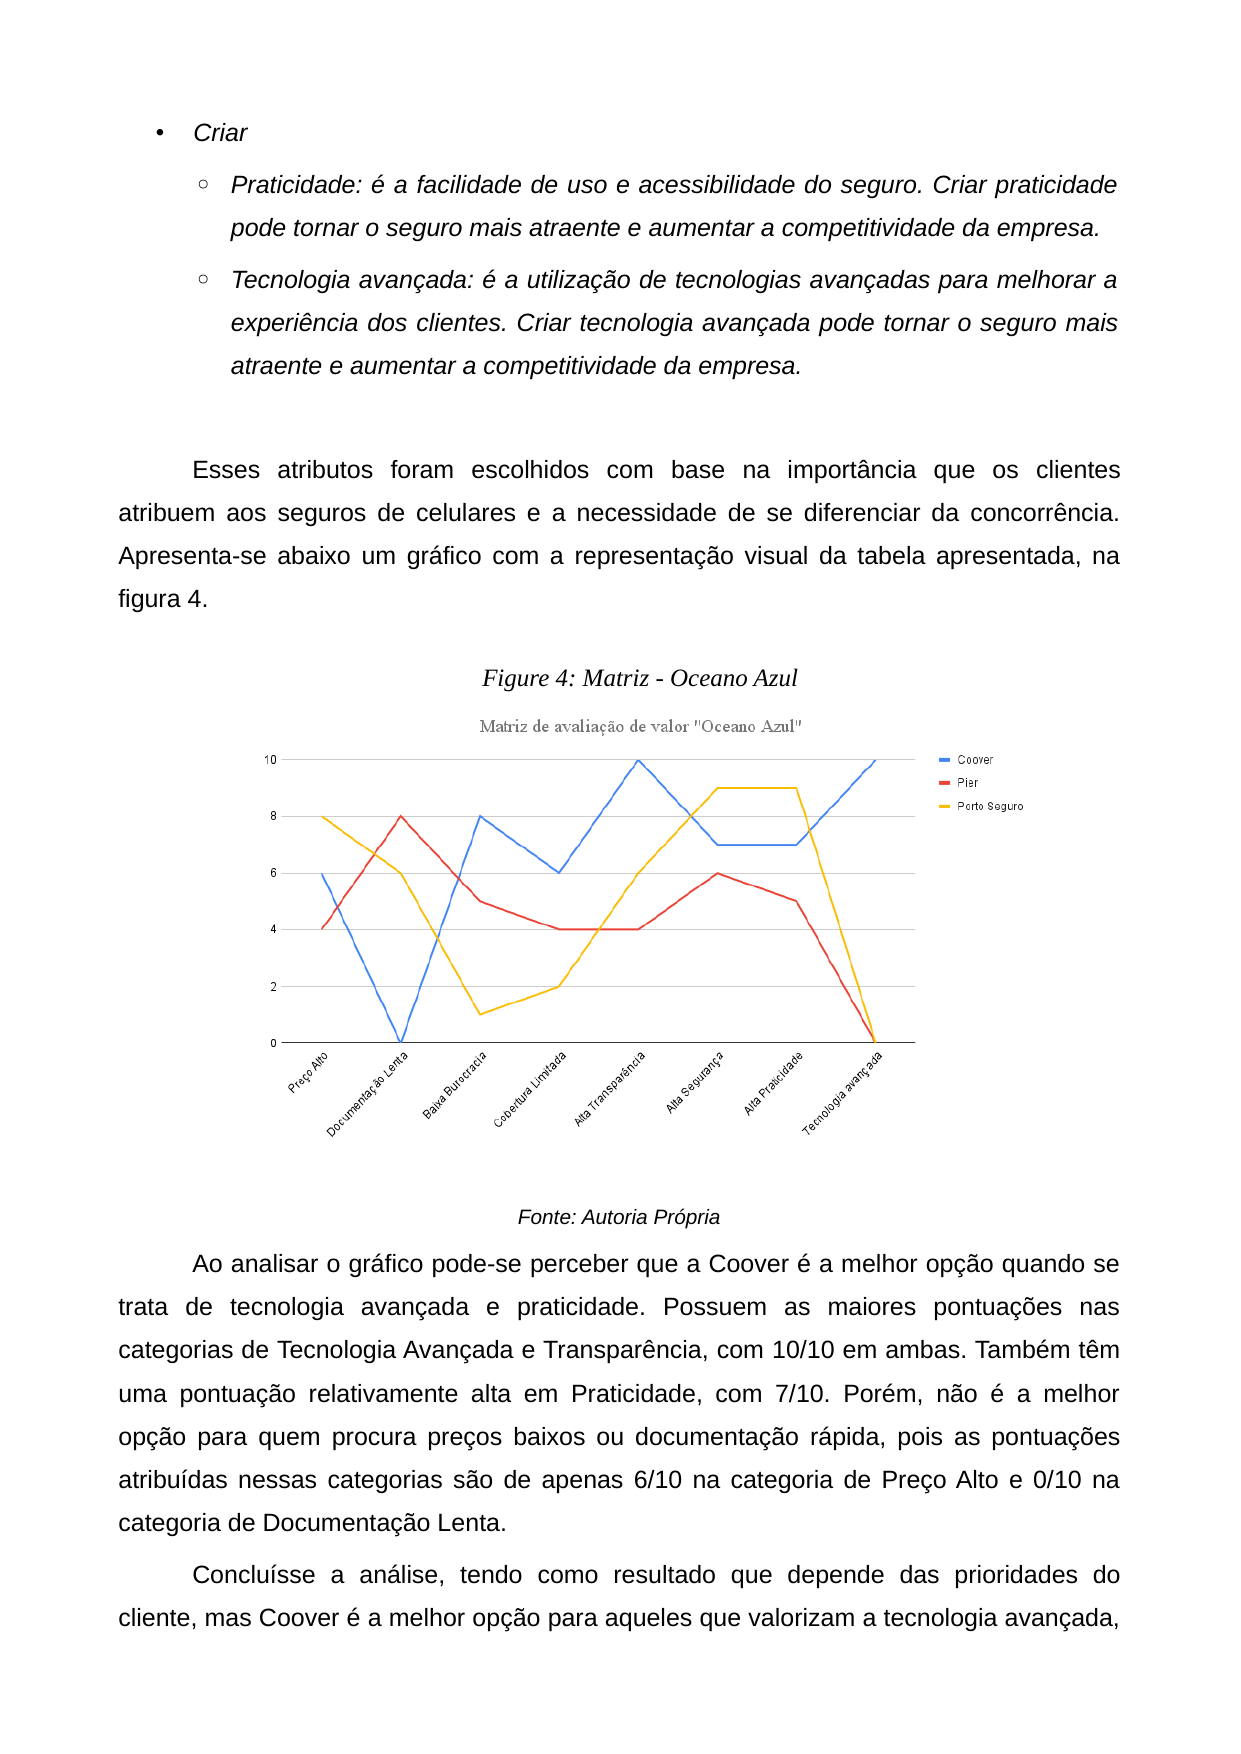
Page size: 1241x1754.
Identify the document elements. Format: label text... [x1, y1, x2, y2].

text Ao analisar o gráfico pode-se perceber que a Coover é a melhor opção quando se trata de tecnologia avançada e praticidade. Possuem as maiores pontuações nas categorias de Tecnologia Avançada e Transparência, com 10/10 em ambas. Também têm uma pontuação relativamente alta em Praticidade, com 7/10. Porém, não é a melhor opção para quem procura preços baixos ou documentação rápida, pois as pontuações atribuídas nessas categorias são de apenas 6/10 na categoria de Preço Alto e 0/10 na categoria de Documentação Lenta. [118, 1249, 1122, 1537]
list Criar [156, 118, 1122, 147]
text Concluísse a análise, tendo como resultado que depende das prioridades do cliente, mas Coover é a melhor opção para aqueles que valorizam a tecnologia avançada, [118, 1560, 1122, 1632]
list Praticidade: é a facilidade de uso e acessibilidade do seguro. Criar praticidade pode tornar o seguro mais atraente e aumentar a competitividade da empresa. [193, 170, 1122, 242]
text Fonte: Autoria Própria [118, 1205, 1122, 1229]
text Figure 4: Matriz - Oceano Azul [138, 663, 1142, 1158]
list Tecnologia avançada: é a utilização de tecnologias avançadas para melhorar a experiência dos clientes. Criar tecnologia avançada pode tornar o seguro mais atraente e aumentar a competitividade da empresa. [193, 265, 1122, 380]
text Esses atributos foram escolhidos com base na importância que os clientes atribuem aos seguros de celulares e a necessidade de se diferenciar da concorrência. Apresenta-se abaixo um gráfico com a representação visual da tabela apresentada, na figura 4. [118, 455, 1122, 613]
